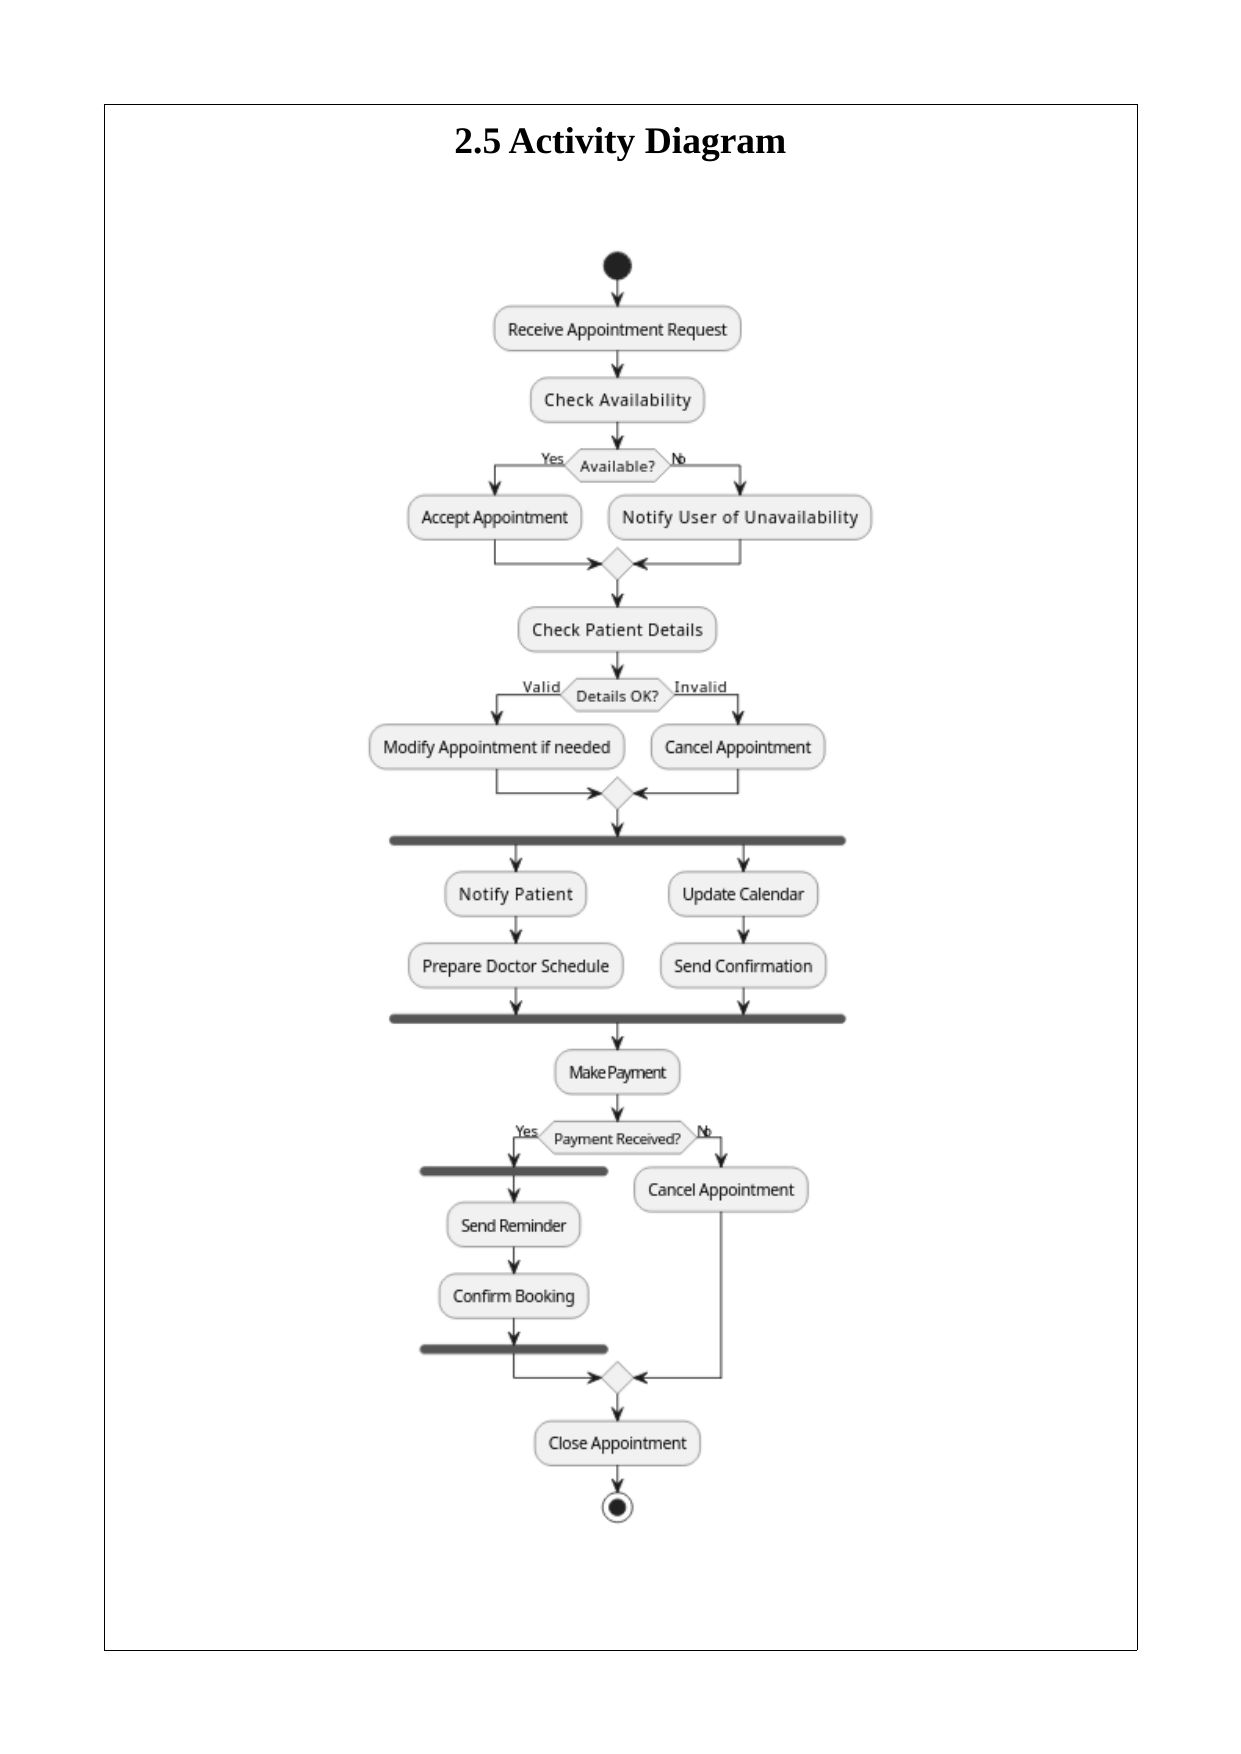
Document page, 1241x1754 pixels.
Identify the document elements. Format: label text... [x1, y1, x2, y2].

picture [355, 239, 885, 1537]
text 2.5 Activity Diagram [110, 118, 1131, 161]
